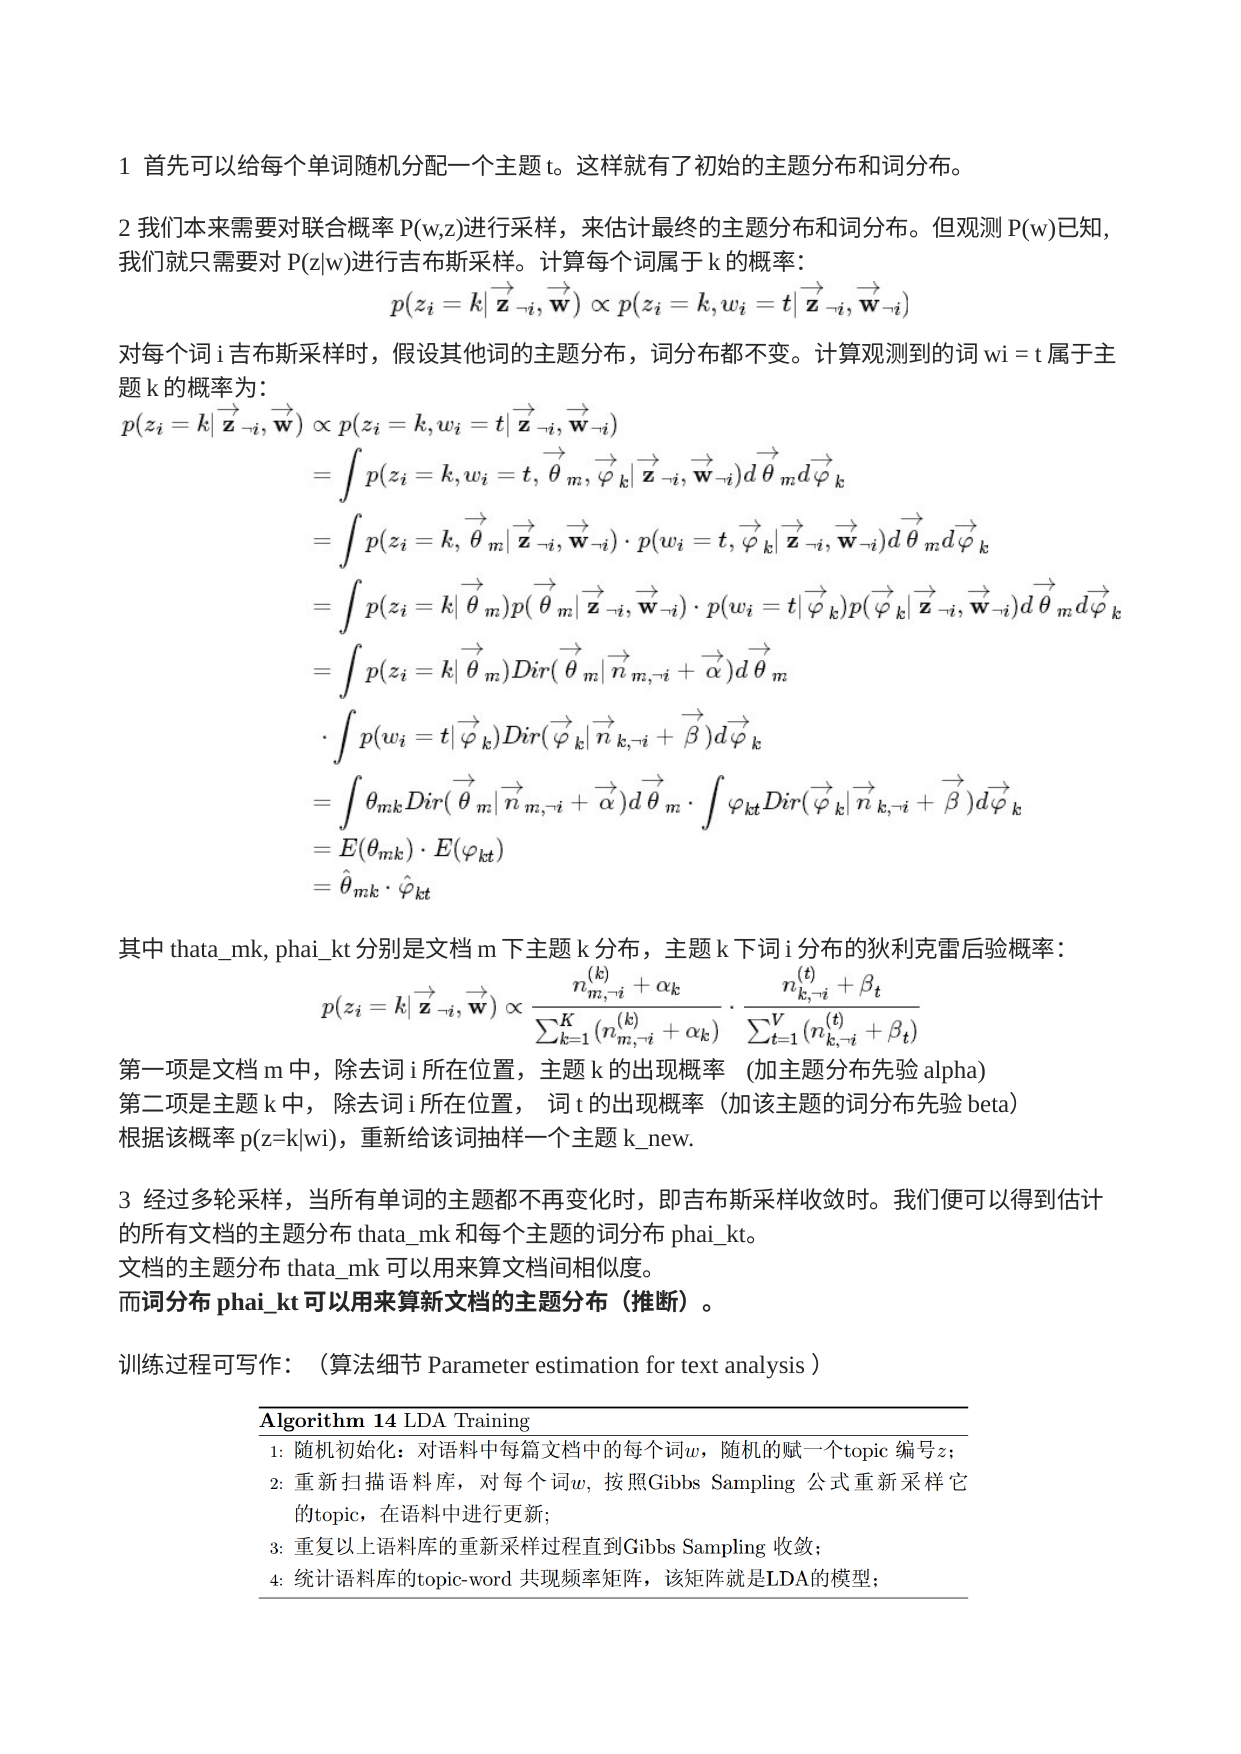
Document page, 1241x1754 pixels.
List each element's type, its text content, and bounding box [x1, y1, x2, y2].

text 第二项是主题k中， 除去词i所在位置， 词t的出现概率（加该主题的词分布先验beta） [118, 1085, 1122, 1119]
picture [118, 402, 1123, 902]
text 第一项是文档m中，除去词i所在位置，主题k的出现概率 (加主题分布先验alpha) [118, 1051, 1122, 1085]
text 根据该概率p(z=k|wi)，重新给该词抽样一个主题k_new. [118, 1119, 1122, 1153]
picture [318, 964, 922, 1048]
text 3 经过多轮采样，当所有单词的主题都不再变化时，即吉布斯采样收敛时。我们便可以得到估计的所有文档的主题分布thata_mk和每个主题的词分布phai_kt。 [118, 1181, 1122, 1249]
text 训练过程可写作：（算法细节Parameter estimation for text analysis ） [118, 1346, 1122, 1380]
text 文档的主题分布thata_mk可以用来算文档间相似度。 [118, 1249, 1122, 1283]
text 而词分布phai_kt可以用来算新文档的主题分布（推断）。 [118, 1283, 1122, 1317]
text 2 我们本来需要对联合概率P(w,z)进行采样，来估计最终的主题分布和词分布。但观测P(w)已知, 我们就只需要对P(z|w)进行吉布斯采样。计算每个词属于k的概率： [118, 209, 1122, 277]
text 1 首先可以给每个单词随机分配一个主题t。这样就有了初始的主题分布和词分布。 [118, 147, 1122, 181]
picture [241, 1389, 990, 1614]
text 其中thata_mk, phai_kt分别是文档m下主题k分布，主题k下词i分布的狄利克雷后验概率： [118, 931, 1122, 964]
picture [388, 281, 908, 319]
text 对每个词i吉布斯采样时，假设其他词的主题分布，词分布都不变。计算观测到的词wi = t属于主题k的概率为： [118, 335, 1122, 402]
